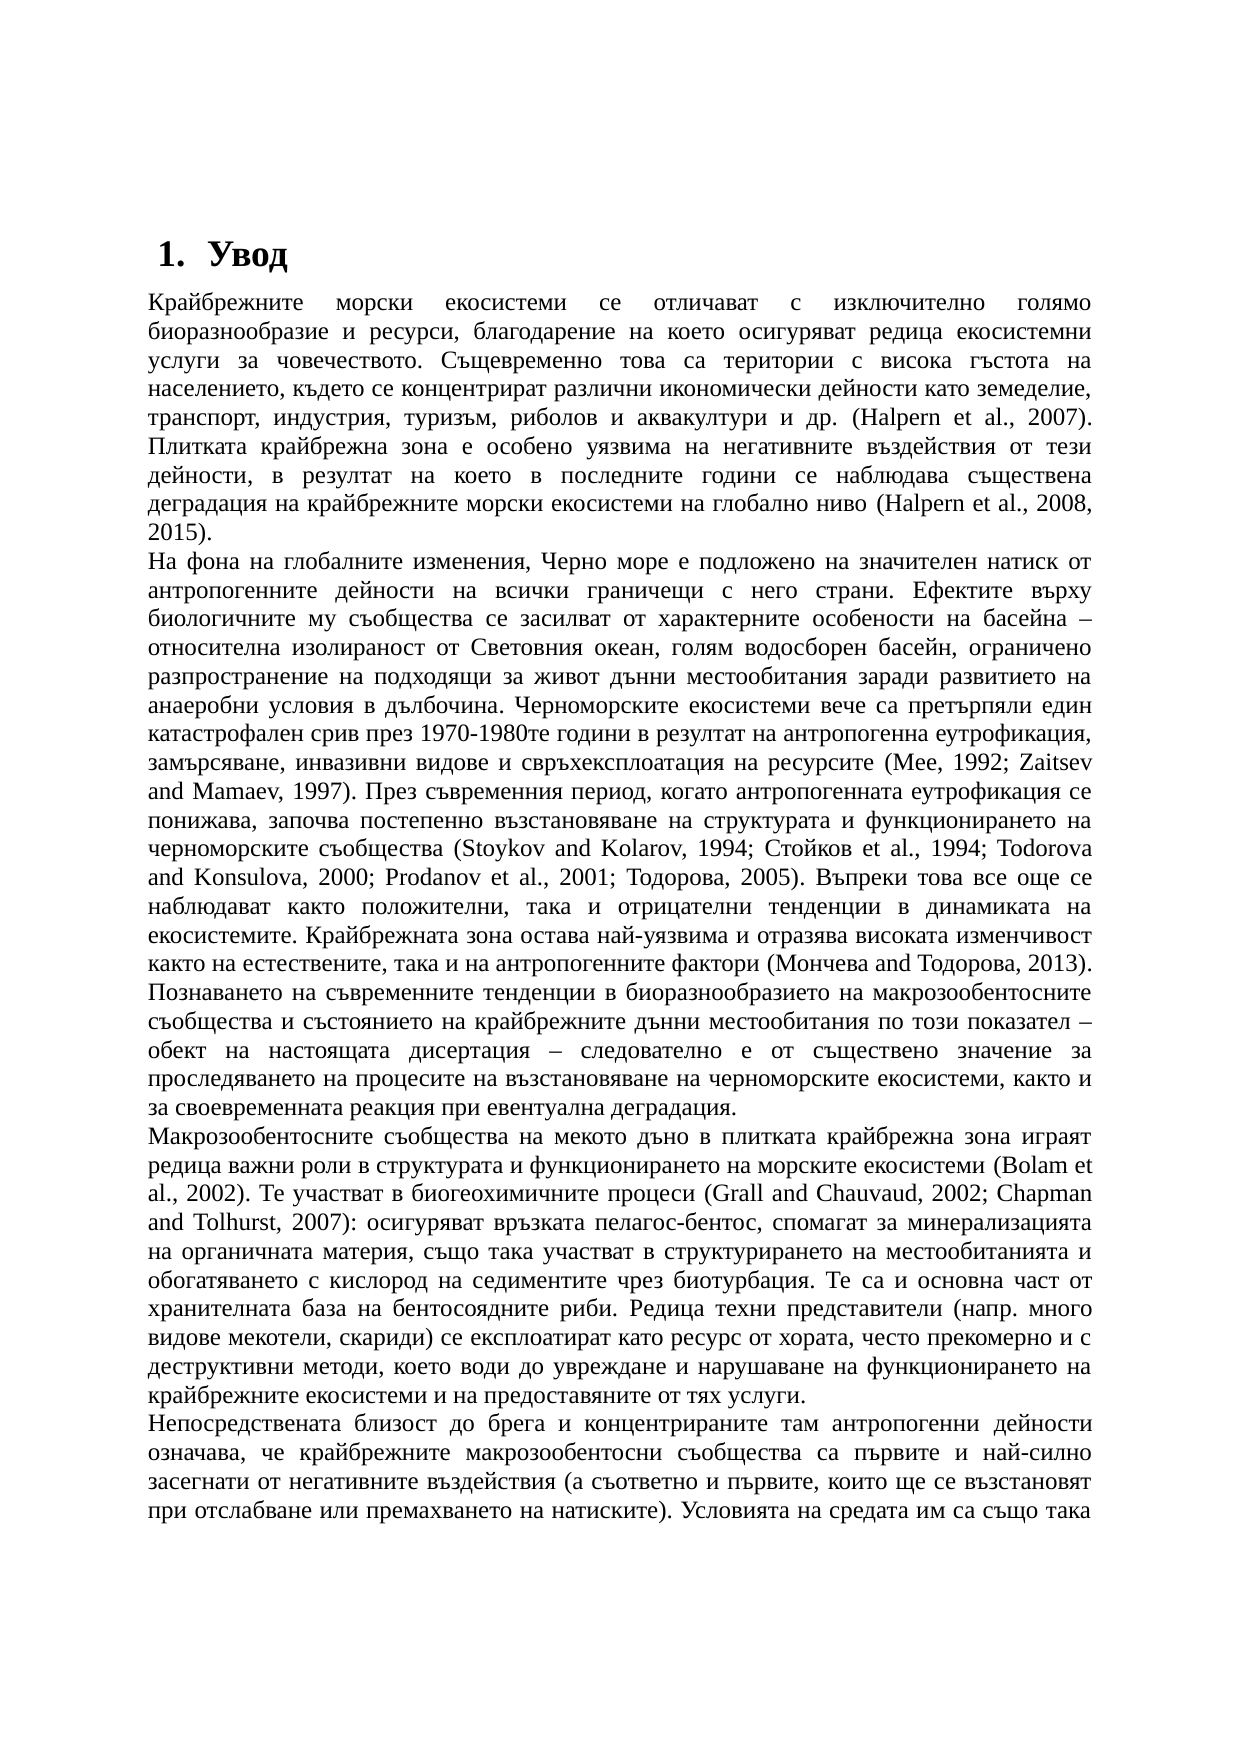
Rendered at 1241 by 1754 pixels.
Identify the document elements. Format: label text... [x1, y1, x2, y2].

text Непосредствената близост до брега и концентрираните там антропогенни дейности означава, че крайбрежните макрозообентосни съобщества са първите и най-силно засегнати от негативните въздействия (а съответно и първите, които ще се възстановят при отслабване или премахването на натиските). Условията на средата им са също така [148, 1408, 1093, 1523]
subtitle Увод [185, 232, 1093, 275]
text Крайбрежните морски екосистеми се отличават с изключително голямо биоразнообразие и ресурси, благодарение на което осигуряват редица екосистемни услуги за човечеството. Същевременно това са територии с висока гъстота на населението, където се концентрират различни икономически дейности като земеделие, транспорт, индустрия, туризъм, риболов и аквакултури и др. (Halpern et al., 2007). Плитката крайбрежна зона е особено уязвима на негативните въздействия от тези дейности, в резултат на което в последните години се наблюдава съществена деградация на крайбрежните морски екосистеми на глобално ниво (Halpern et al., 2008, 2015). [148, 287, 1093, 546]
text Макрозообентосните съобщества на мекото дъно в плитката крайбрежна зона играят редица важни роли в структурата и функционирането на морските екосистеми (Bolam et al., 2002). Те участват в биогеохимичните процеси (Grall and Chauvaud, 2002; Chapman and Tolhurst, 2007): осигуряват връзката пелагос-бентос, спомагат за минерализацията на органичната материя, също така участват в структурирането на местообитанията и обогатяването с кислород на седиментите чрез биотурбация. Те са и основна част от хранителната база на бентосоядните риби. Редица техни представители (напр. много видове мекотели, скариди) се експлоатират като ресурс от хората, често прекомерно и с деструктивни методи, което води до увреждане и нарушаване на функционирането на крайбрежните екосистеми и на предоставяните от тях услуги. [148, 1121, 1093, 1408]
text На фона на глобалните изменения, Черно море е подложено на значителен натиск от антропогенните дейности на всички граничещи с него страни. Ефектите върху биологичните му съобщества се засилват от характерните особености на басейна – относителна изолираност от Световния океан, голям водосборен басейн, ограничено разпространение на подходящи за живот дънни местообитания заради развитието на анаеробни условия в дълбочина. Черноморските екосистеми вече са претърпяли един катастрофален срив през 1970-1980те години в резултат на антропогенна еутрофикация, замърсяване, инвазивни видове и свръхексплоатация на ресурсите (Mee, 1992; Zaitsev and Mamaev, 1997). През съвременния период, когато антропогенната еутрофикация се понижава, започва постепенно възстановяване на структурата и функционирането на черноморските съобщества (Stoykov and Kolarov, 1994; Стойков et al., 1994; Todorova and Konsulova, 2000; Prodanov et al., 2001; Тодорова, 2005). Въпреки това все още се наблюдават както положителни, така и отрицателни тенденции в динамиката на екосистемите. Крайбрежната зона остава най-уязвима и отразява високата изменчивост както на естествените, така и на антропогенните фактори (Мончева and Тодорова, 2013). Познаването на съвременните тенденции в биоразнообразието на макрозообентосните съобщества и състоянието на крайбрежните дънни местообитания по този показател – обект на настоящата дисертация – следователно е от съществено значение за проследяването на процесите на възстановяване на черноморските екосистеми, както и за своевременната реакция при евентуална деградация. [148, 546, 1093, 1121]
